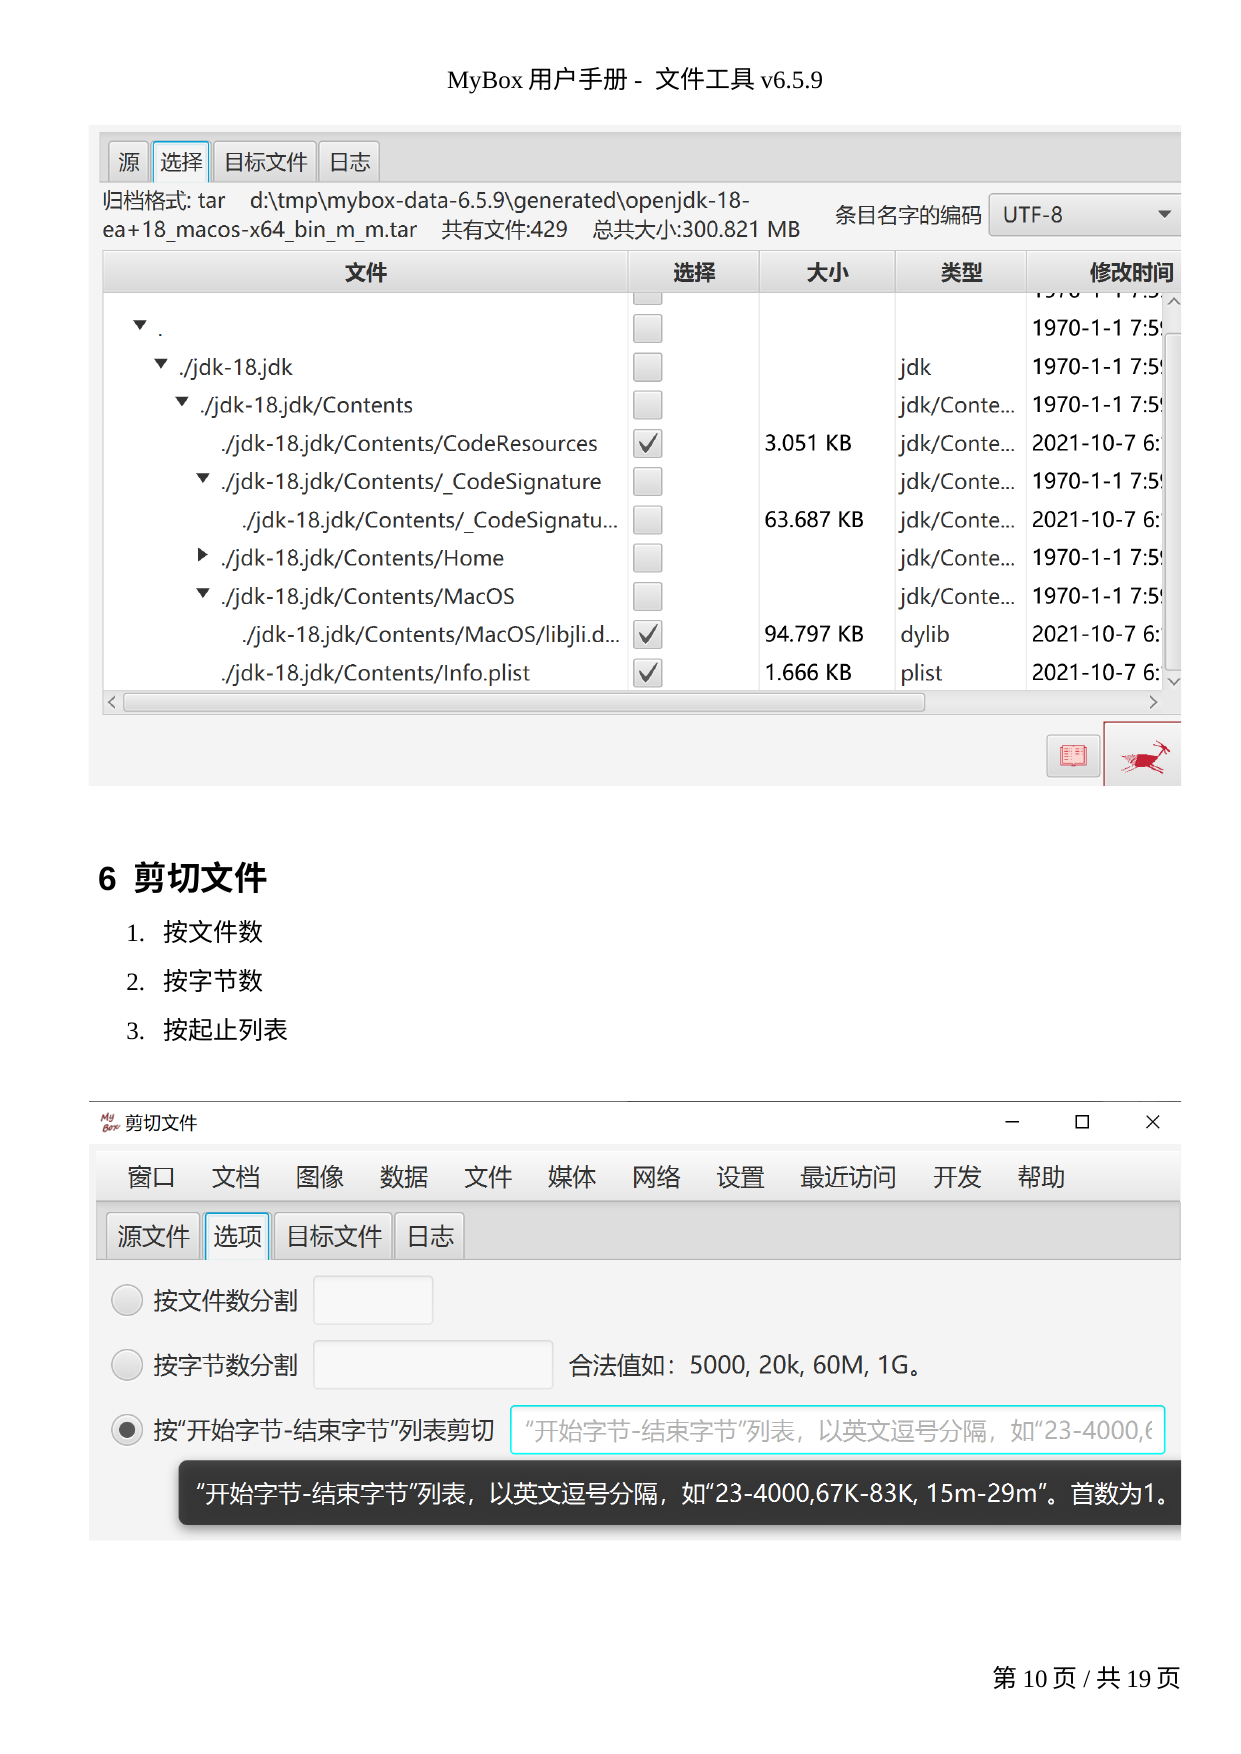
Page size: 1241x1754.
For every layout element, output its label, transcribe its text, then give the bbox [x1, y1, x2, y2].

picture [88, 124, 1182, 786]
list 按起止列表 [126, 1010, 1181, 1047]
picture [88, 1100, 1182, 1541]
list 按文件数 [126, 913, 1181, 949]
list 按字节数 [126, 962, 1181, 998]
subtitle 剪切文件 [88, 852, 1181, 900]
